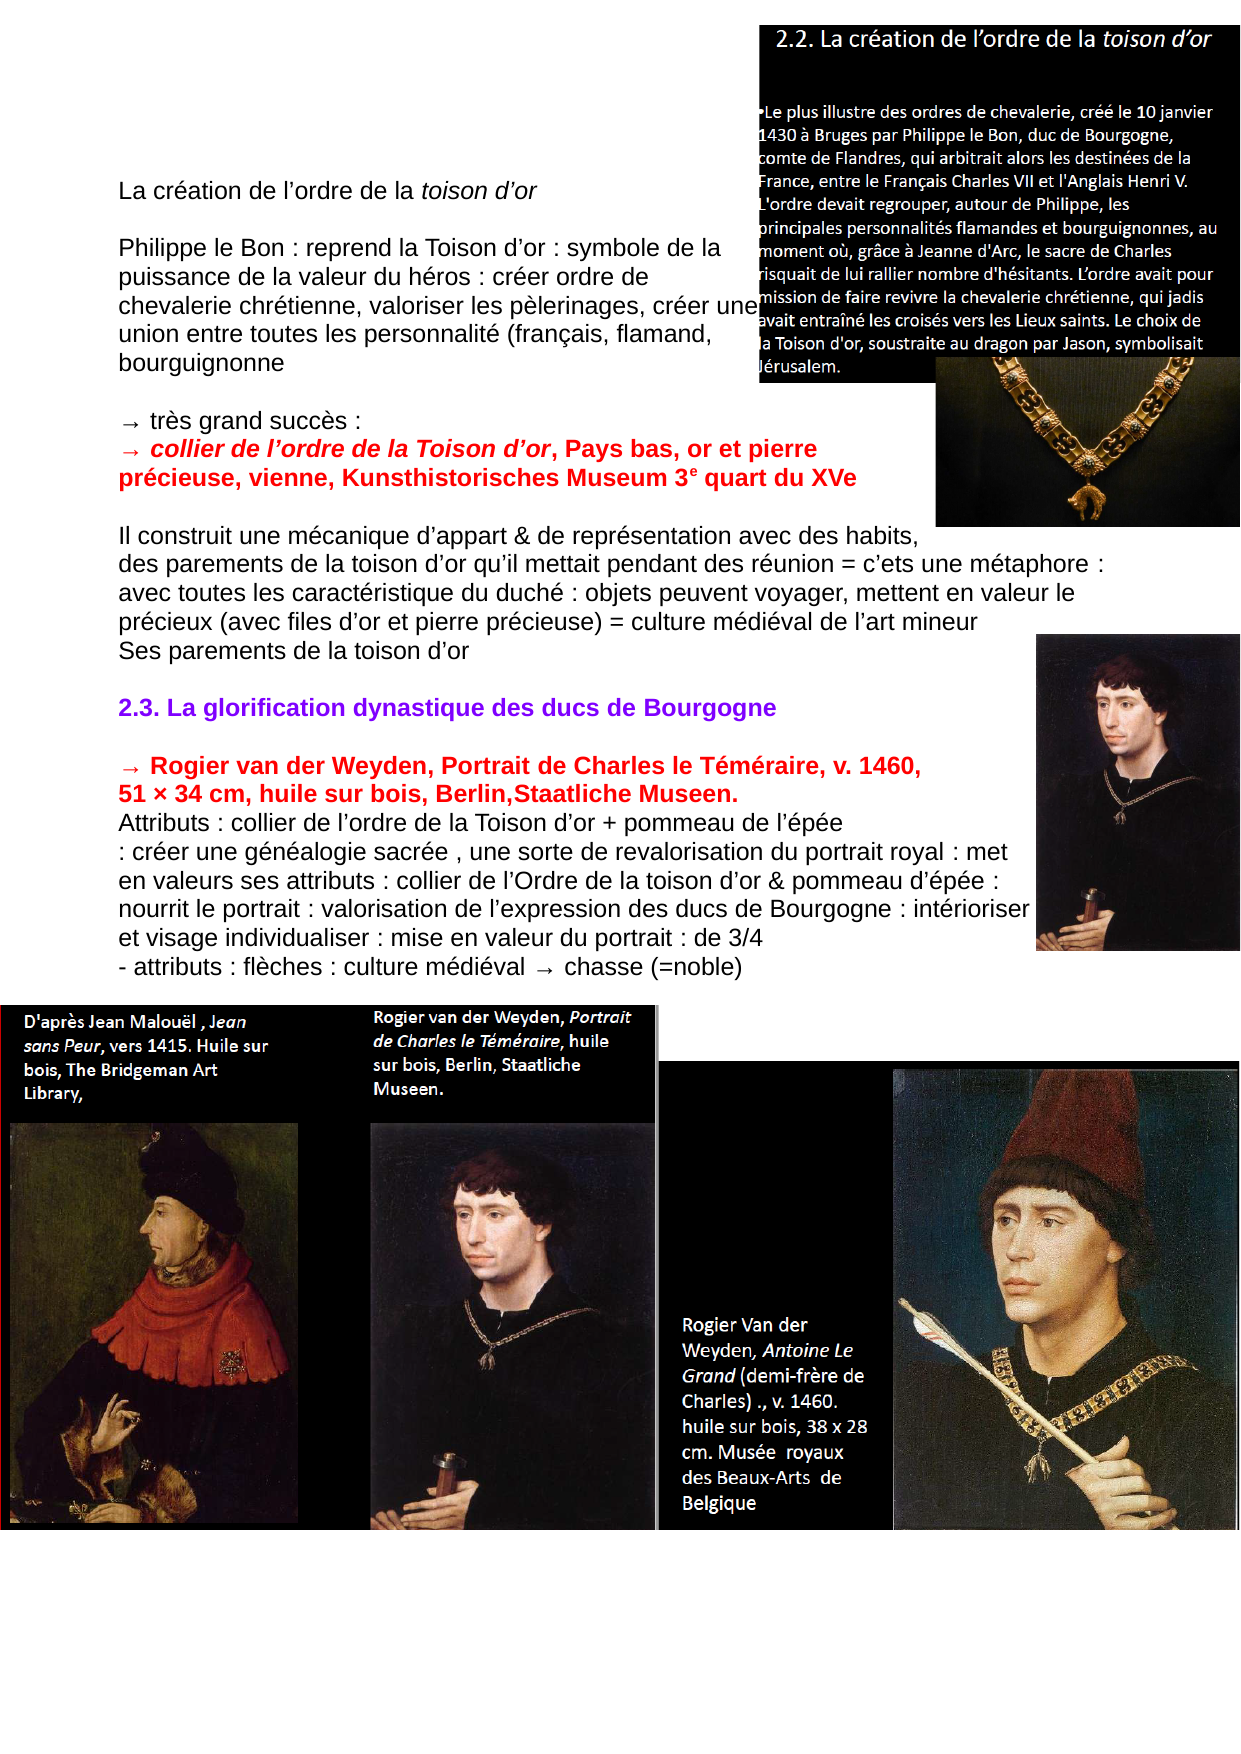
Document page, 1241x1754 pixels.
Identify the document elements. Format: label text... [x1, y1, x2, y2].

text Ses parements de la toison d’or [118, 636, 1036, 664]
text La création de l’ordre de la toison d’or [118, 176, 759, 204]
text 2.3. La glorification dynastique des ducs de Bourgogne [118, 693, 1036, 722]
text Il construit une mécanique d’appart & de représentation avec des habits, des parements de la toison d’or qu’il mettait pendant des réunion = c’ets une métaphore : avec toutes les caractéristique du duché : objets peuvent voyager, mettent en valeur le précieux (avec files d’or et pierre précieuse) = culture médiéval de l’art mineur [118, 521, 1122, 636]
text Philippe le Bon : reprend la Toison d’or : symbole de la puissance de la valeur du héros : créer ordre de chevalerie chrétienne, valoriser les pèlerinages, créer une union entre toutes les personnalité (français, flamand, bourguignonne [118, 233, 759, 377]
picture [1036, 634, 1241, 951]
text 51 × 34 cm, huile sur bois, Berlin,Staatliche Museen. [118, 779, 1036, 808]
text → Rogier van der Weyden, Portrait de Charles le Téméraire, v. 1460, [118, 751, 1036, 779]
text → collier de l’ordre de la Toison d’or, Pays bas, or et pierre précieuse, vienne, Kunsthistorisches Museum 3e quart du XVe [118, 434, 935, 492]
text → très grand succès : [118, 406, 935, 434]
text : créer une généalogie sacrée , une sorte de revalorisation du portrait royal : met en valeurs ses attributs : collier de l’Ordre de la toison d’or & pommeau d’épée : nourrit le portrait : valorisation de l’expression des ducs de Bourgogne : intérioriser et visage individualiser : mise en valeur du portrait : de 3/4 [118, 837, 1122, 952]
text - attributs : flèches : culture médiéval → chasse (=noble) [118, 952, 1122, 981]
picture [0, 1005, 1240, 1530]
picture [759, 25, 1241, 527]
text Attributs : collier de l’ordre de la Toison d’or + pommeau de l’épée [118, 808, 1036, 837]
